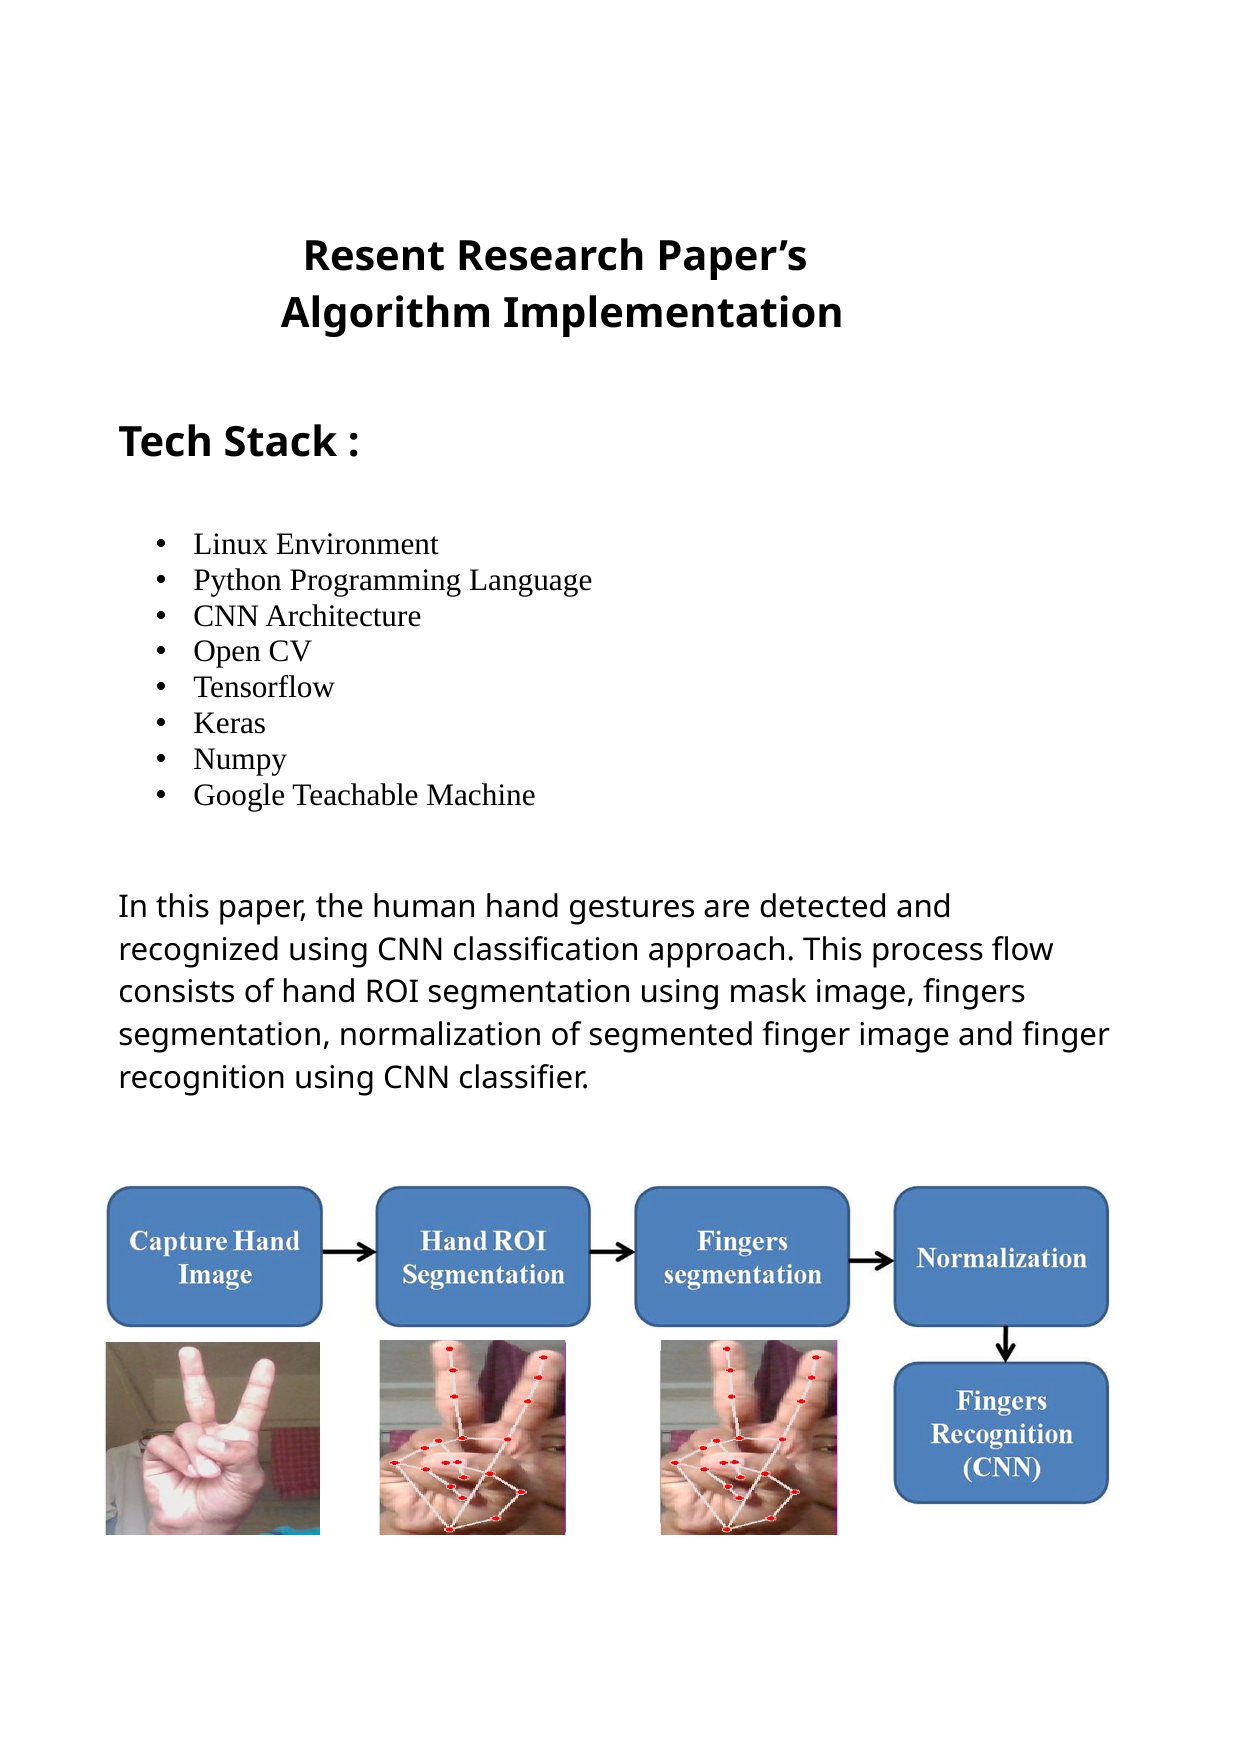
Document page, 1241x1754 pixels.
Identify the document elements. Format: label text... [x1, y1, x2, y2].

list Python Programming Language [156, 561, 1122, 597]
text In this paper, the human hand gestures are detected and [118, 884, 1122, 927]
text Algorithm Implementation [118, 283, 1122, 339]
list CNN Architecture [156, 597, 1122, 633]
list Linux Environment [156, 525, 1122, 561]
list Keras [156, 704, 1122, 741]
text recognized using CNN classification approach. This process flow consists of hand ROI segmentation using mask image, fingers segmentation, normalization of segmented finger image and finger recognition using CNN classifier. [118, 927, 1122, 1097]
list Numpy [156, 741, 1122, 776]
list Tensorflow [156, 669, 1122, 704]
text Tech Stack : [118, 411, 1122, 468]
list Open CV [156, 633, 1122, 669]
text Resent Research Paper’s [118, 226, 1122, 283]
picture [105, 1184, 1110, 1535]
list Google Teachable Machine [156, 776, 1122, 812]
